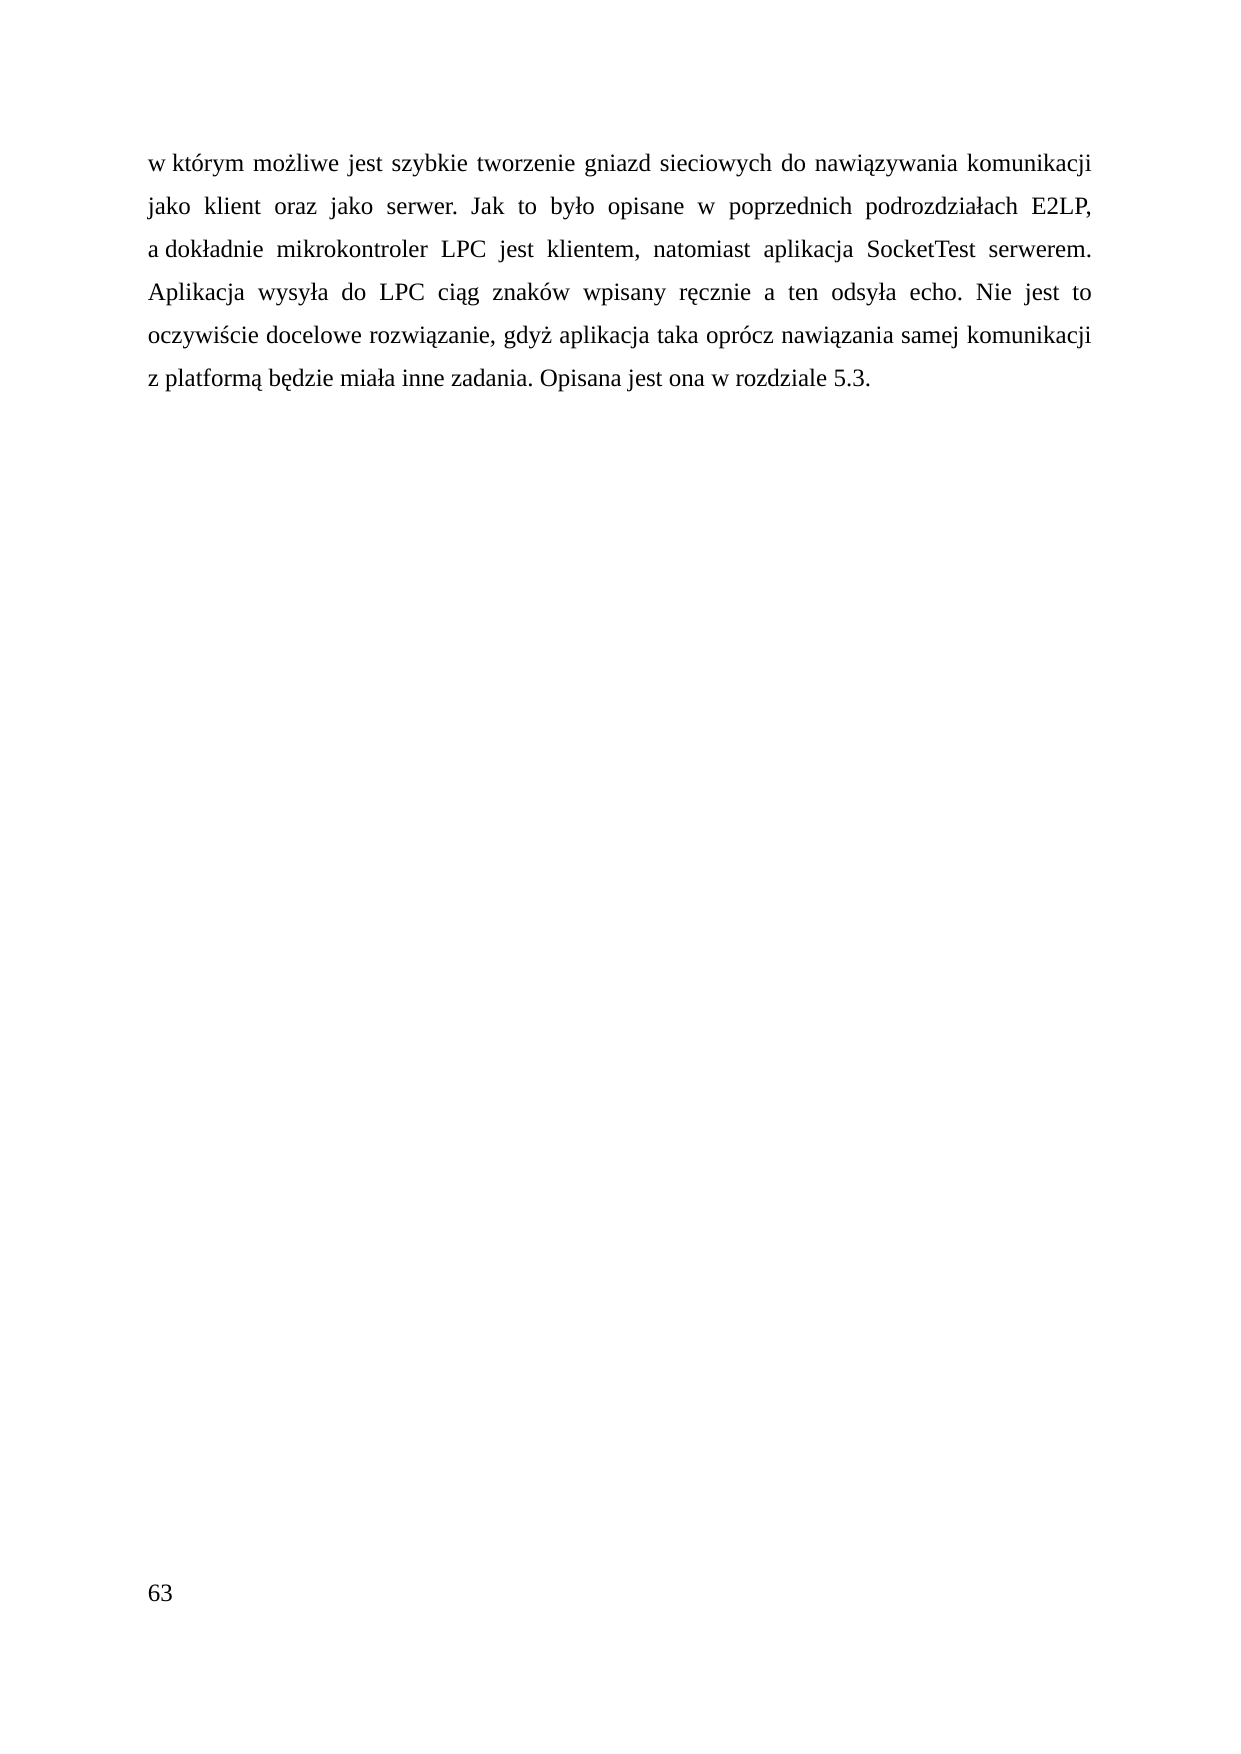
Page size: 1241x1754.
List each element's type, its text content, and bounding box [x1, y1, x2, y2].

text w którym możliwe jest szybkie tworzenie gniazd sieciowych do nawiązywania komunikacji jako klient oraz jako serwer. Jak to było opisane w poprzednich podrozdziałach E2LP, a dokładnie mikrokontroler LPC jest klientem, natomiast aplikacja SocketTest serwerem. Aplikacja wysyła do LPC ciąg znaków wpisany ręcznie a ten odsyła echo. Nie jest to oczywiście docelowe rozwiązanie, gdyż aplikacja taka oprócz nawiązania samej komunikacji z platformą będzie miała inne zadania. Opisana jest ona w rozdziale 5.3. [148, 148, 1093, 392]
